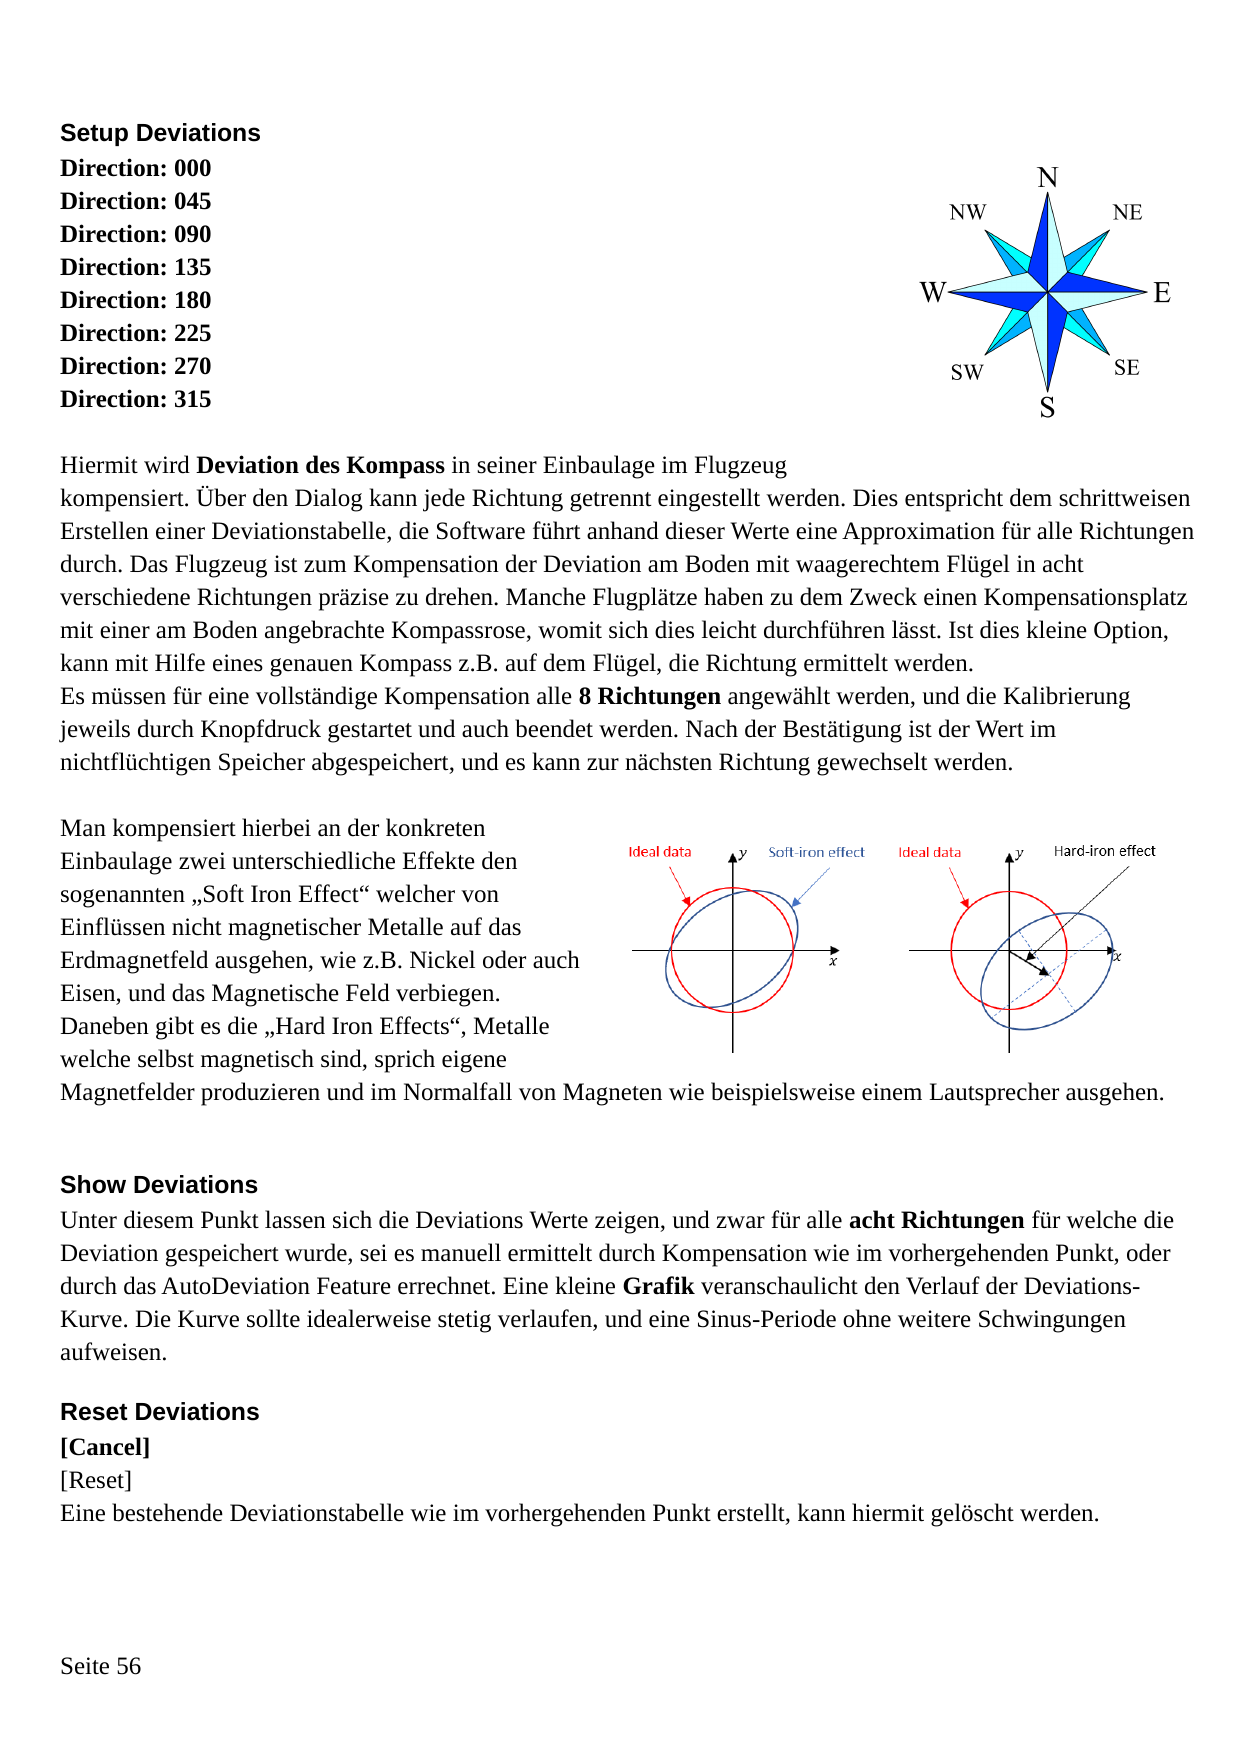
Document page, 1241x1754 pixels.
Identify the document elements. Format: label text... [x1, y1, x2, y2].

text [Reset] [60, 1465, 1207, 1494]
text Direction: 000 [60, 153, 1207, 182]
text Es müssen für eine vollständige Kompensation alle 8 Richtungen angewählt werden, und die Kalibrierung jeweils durch Knopfdruck gestartet und auch beendet werden. Nach der Bestätigung ist der Wert im nichtflüchtigen Speicher abgespeichert, und es kann zur nächsten Richtung gewechselt werden. [60, 681, 1207, 776]
text Direction: 225 [60, 318, 913, 347]
text Man kompensiert hierbei an der konkreten Einbaulage zwei unterschiedliche Effekte den sogenannten „Soft Iron Effect“ welcher von Einflüssen nicht magnetischer Metalle auf das Erdmagnetfeld ausgehen, wie z.B. Nickel oder auch Eisen, und das Magnetische Feld verbiegen. Daneben gibt es die „Hard Iron Effects“, Metalle welche selbst magnetisch sind, sprich eigene Magnetfelder produzieren und im Normalfall von Magneten wie beispielsweise einem Lautsprecher ausgehen. [60, 813, 1207, 1106]
text Direction: 135 [60, 252, 913, 281]
text [1182, 318, 1207, 347]
text Unter diesem Punkt lassen sich die Deviations Werte zeigen, und zwar für alle acht Richtungen für welche die Deviation gespeichert wurde, sei es manuell ermittelt durch Kompensation wie im vorhergehenden Punkt, oder durch das AutoDeviation Feature errechnet. Eine kleine Grafik veranschaulicht den Verlauf der Deviations-Kurve. Die Kurve sollte idealerweise stetig verlaufen, und eine Sinus-Periode ohne weitere Schwingungen aufweisen. [60, 1205, 1207, 1366]
text Direction: 315 [60, 384, 913, 413]
text [1182, 186, 1207, 215]
text [1182, 252, 1207, 281]
subtitle Setup Deviations [60, 118, 1207, 147]
picture [913, 157, 1182, 427]
subtitle Reset Deviations [60, 1397, 1207, 1426]
text [1182, 384, 1207, 413]
subtitle Show Deviations [60, 1170, 1207, 1199]
text Direction: 270 [60, 351, 913, 380]
text [Cancel] [60, 1432, 1207, 1461]
text Direction: 180 [60, 285, 913, 314]
text Direction: 090 [60, 219, 913, 248]
text Eine bestehende Deviationstabelle wie im vorhergehenden Punkt erstellt, kann hiermit gelöscht werden. [60, 1498, 1207, 1527]
text [1182, 219, 1207, 248]
picture [611, 829, 1182, 1062]
text Direction: 045 [60, 186, 913, 215]
text [1182, 285, 1207, 314]
text [1182, 351, 1207, 380]
text Hiermit wird Deviation des Kompass in seiner Einbaulage im Flugzeug kompensiert. Über den Dialog kann jede Richtung getrennt eingestellt werden. Dies entspricht dem schrittweisen Erstellen einer Deviationstabelle, die Software führt anhand dieser Werte eine Approximation für alle Richtungen durch. Das Flugzeug ist zum Kompensation der Deviation am Boden mit waagerechtem Flügel in acht verschiedene Richtungen präzise zu drehen. Manche Flugplätze haben zu dem Zweck einen Kompensationsplatz mit einer am Boden angebrachte Kompassrose, womit sich dies leicht durchführen lässt. Ist dies kleine Option, kann mit Hilfe eines genauen Kompass z.B. auf dem Flügel, die Richtung ermittelt werden. [60, 450, 1207, 677]
